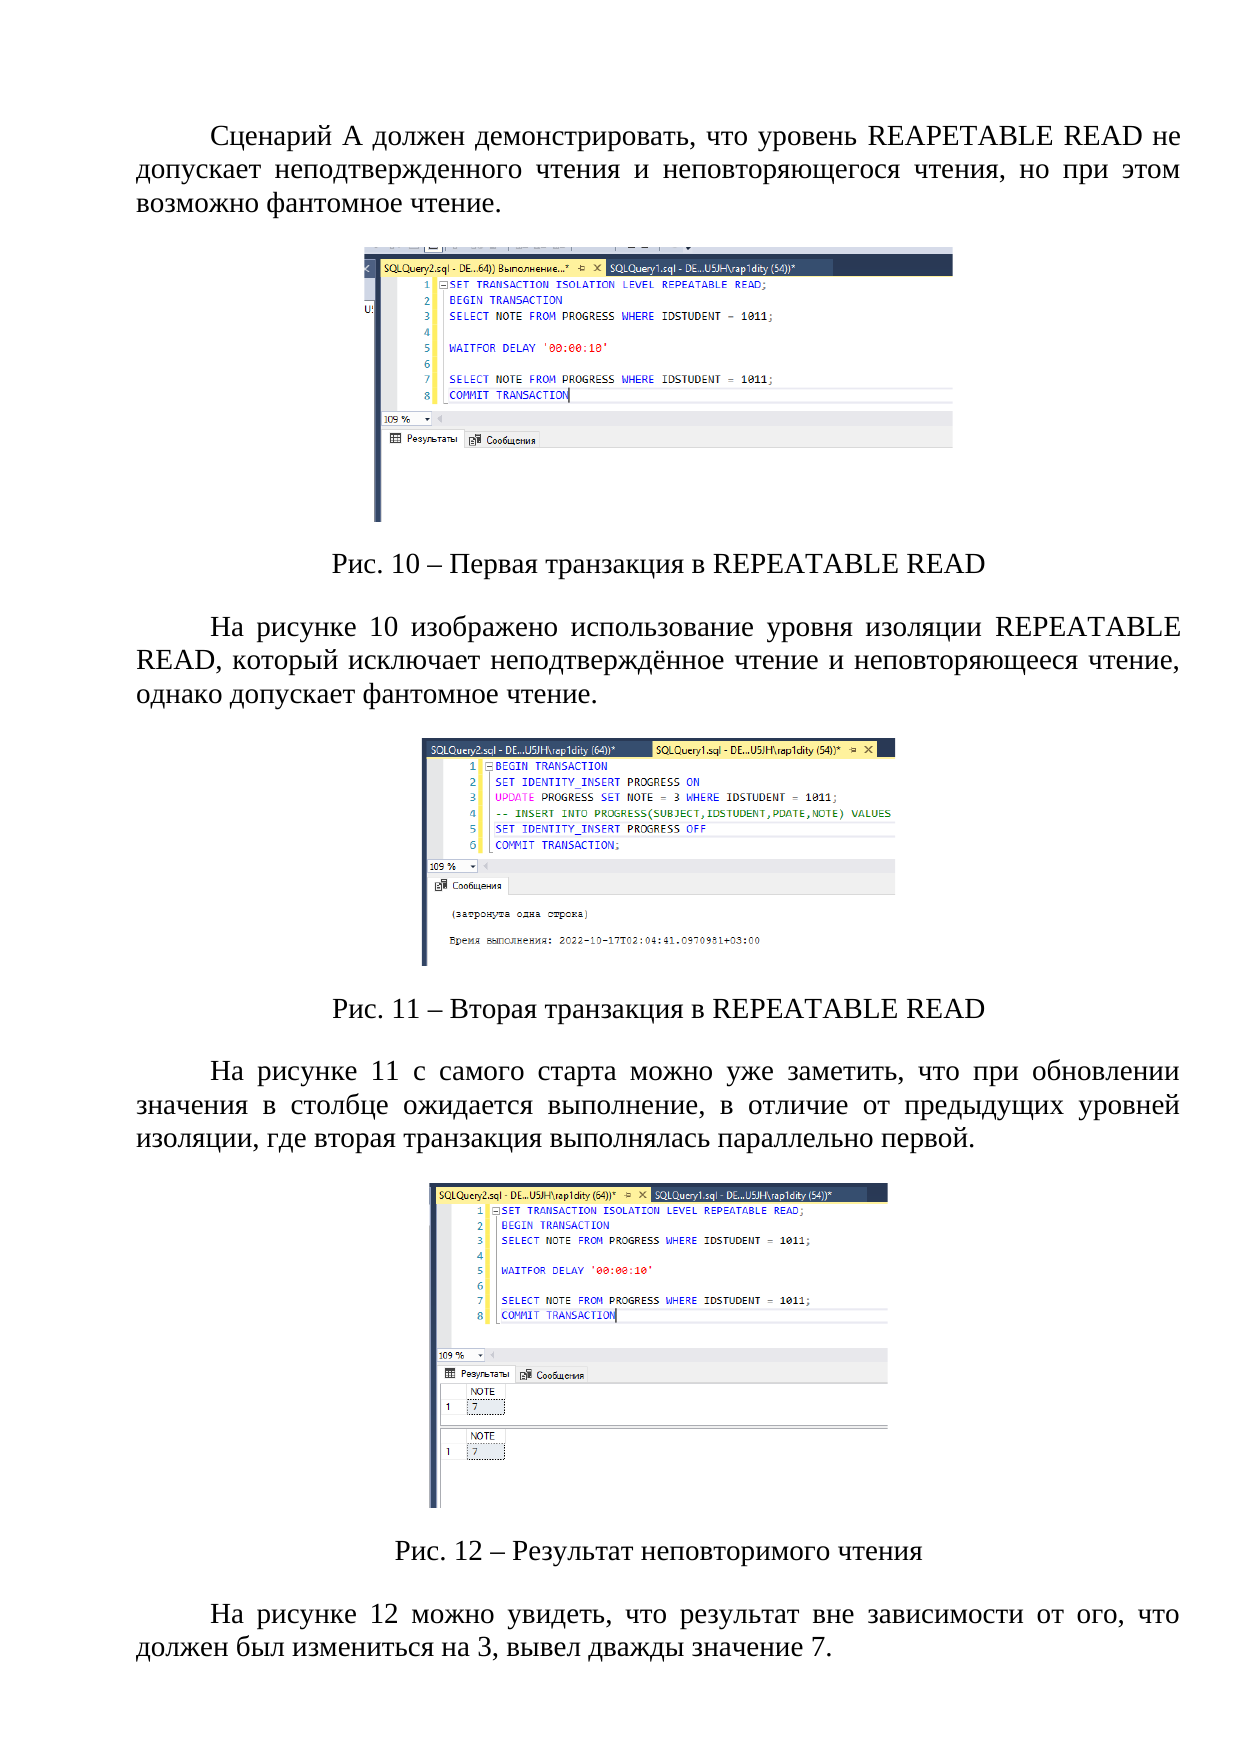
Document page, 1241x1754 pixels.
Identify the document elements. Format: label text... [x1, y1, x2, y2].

picture [364, 247, 953, 522]
text Рис. 11 – Вторая транзакция в REPEATABLE READ [136, 991, 1181, 1024]
picture [429, 1183, 888, 1508]
text На рисунке 10 изображено использование уровня изоляции REPEATABLE READ, который исключает неподтверждённое чтение и неповторяющееся чтение, однако допускает фантомное чтение. [136, 609, 1181, 709]
text На рисунке 12 можно увидеть, что результат вне зависимости от ого, что должен был измениться на 3, вывел дважды значение 7. [136, 1596, 1181, 1663]
text Сценарий A должен демонстрировать, что уровень REAPETABLE READ не допускает неподтвержденного чтения и неповторяющегося чтения, но при этом возможно фантомное чтение. [136, 118, 1181, 219]
text Рис. 10 – Первая транзакция в REPEATABLE READ [136, 546, 1181, 580]
picture [421, 738, 896, 966]
text На рисунке 11 с самого старта можно уже заметить, что при обновлении значения в столбце ожидается выполнение, в отличие от предыдущих уровней изоляции, где вторая транзакция выполнялась параллельно первой. [136, 1053, 1181, 1154]
text Рис. 12 – Результат неповторимого чтения [136, 1533, 1181, 1567]
